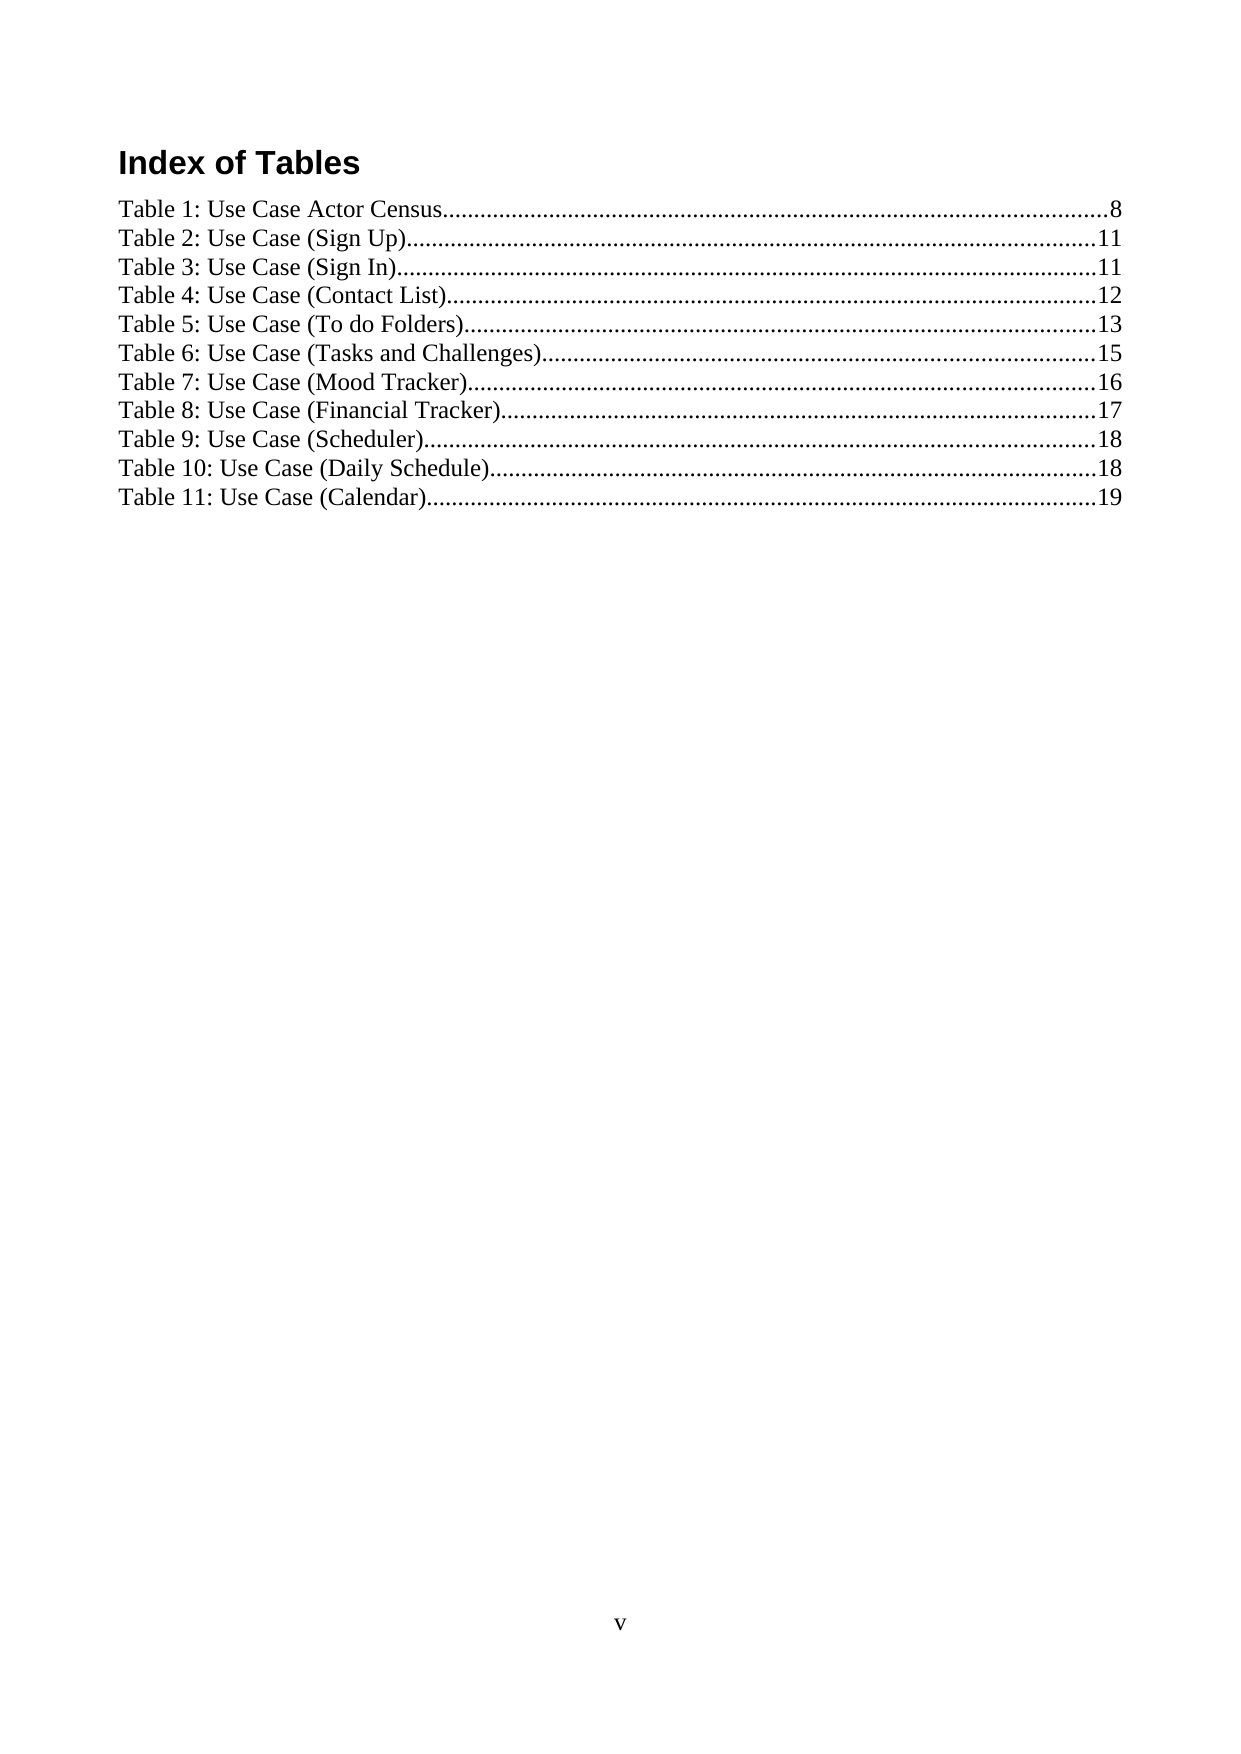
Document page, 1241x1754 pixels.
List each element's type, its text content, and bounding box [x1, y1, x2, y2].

text Table 2: Use Case (Sign Up) 11 [118, 223, 1122, 252]
text Table 10: Use Case (Daily Schedule) 18 [118, 453, 1122, 482]
subtitle Index of Tables [118, 143, 1122, 182]
text Table 1: Use Case Actor Census 8 [118, 194, 1122, 223]
text Table 9: Use Case (Scheduler) 18 [118, 424, 1122, 453]
text Table 6: Use Case (Tasks and Challenges) 15 [118, 338, 1122, 367]
text Table 11: Use Case (Calendar) 19 [118, 482, 1122, 510]
text Table 5: Use Case (To do Folders) 13 [118, 309, 1122, 338]
text Table 3: Use Case (Sign In) 11 [118, 252, 1122, 280]
text Table 7: Use Case (Mood Tracker) 16 [118, 367, 1122, 395]
text Table 4: Use Case (Contact List) 12 [118, 280, 1122, 309]
text Table 8: Use Case (Financial Tracker) 17 [118, 395, 1122, 424]
